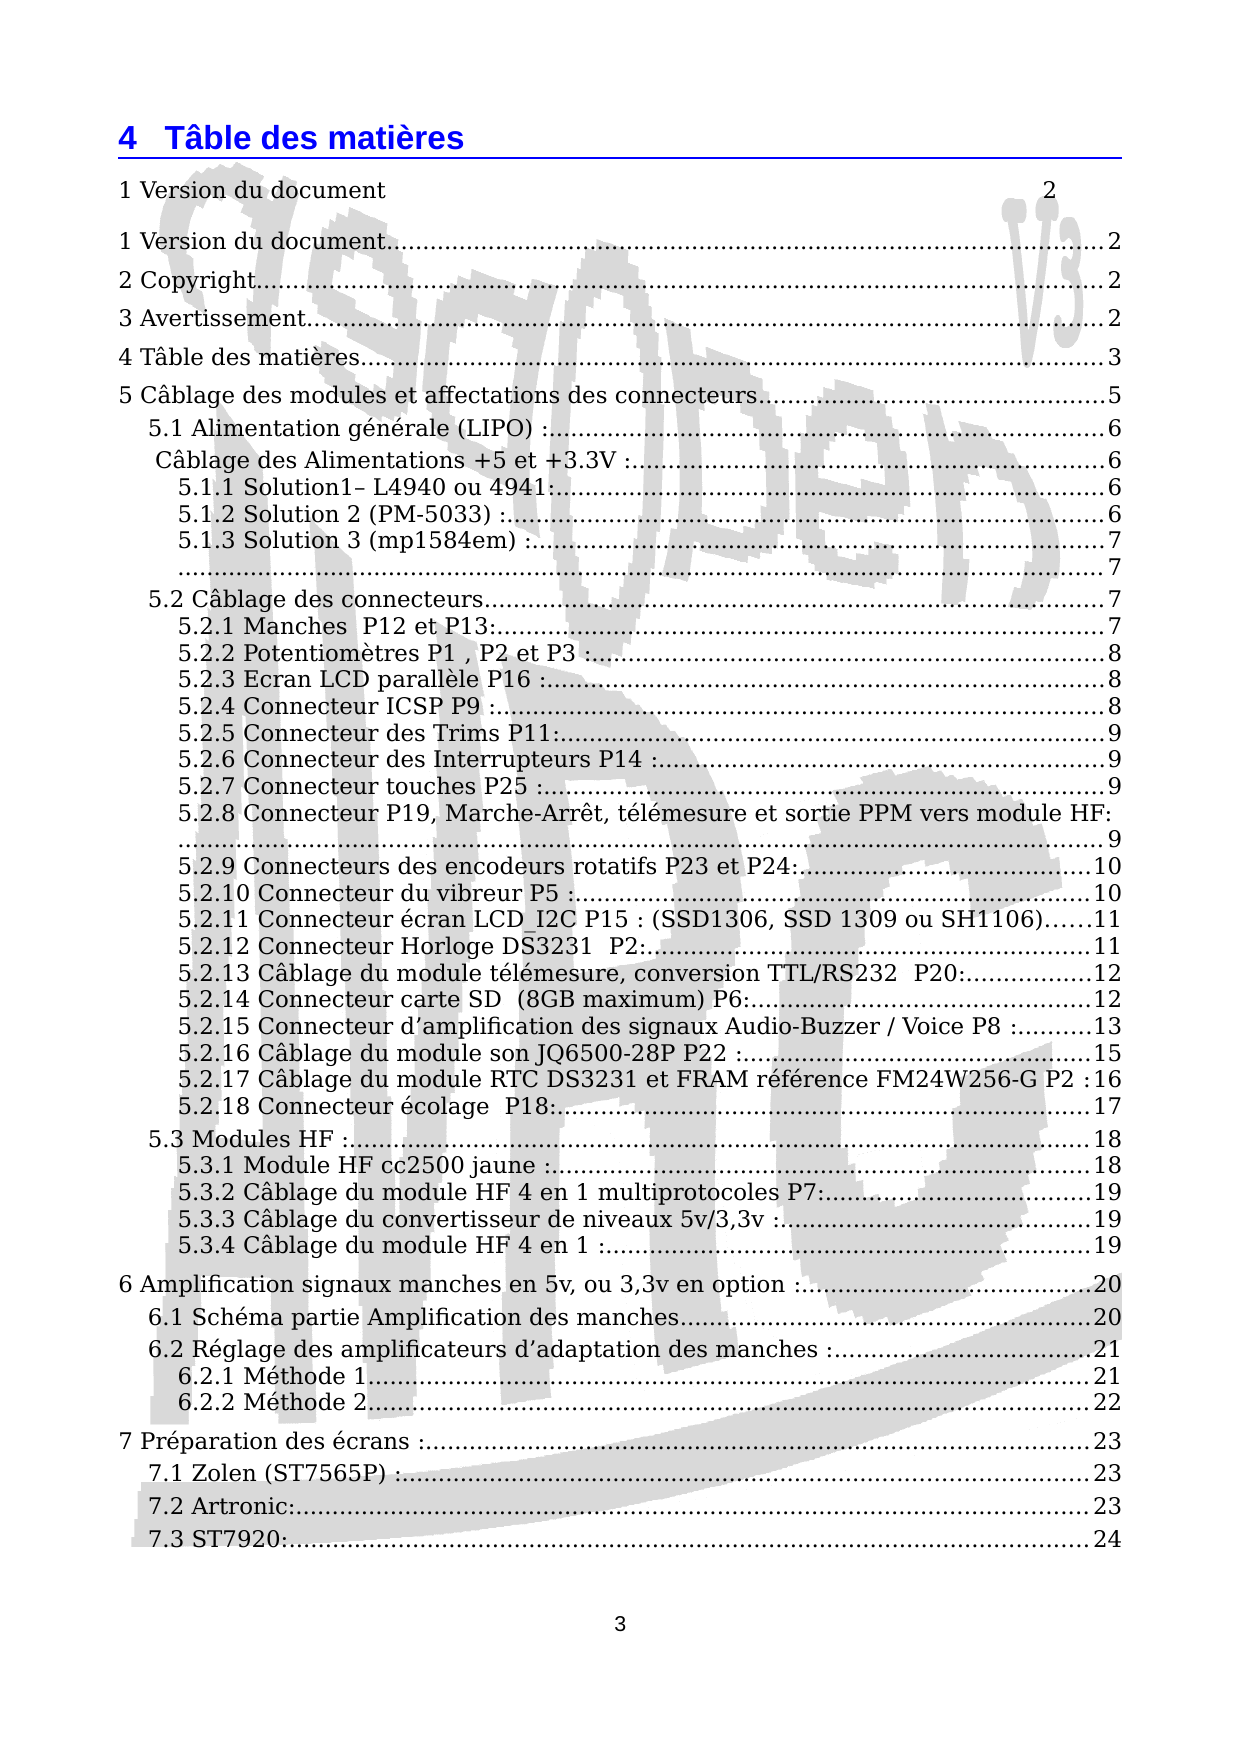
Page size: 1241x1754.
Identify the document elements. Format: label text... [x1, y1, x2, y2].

text 5.3 Modules HF : 18 [148, 1126, 1122, 1153]
subtitle 4 Tâble des matières [118, 118, 1122, 157]
text 5.2.2 Potentiomètres P1 , P2 et P3 : 8 [177, 640, 1122, 667]
text 5.2.7 Connecteur touches P25 : 9 [177, 773, 1122, 800]
text 5.1 Alimentation générale (LIPO) : 6 [148, 415, 1122, 441]
text 5.2.10 Connecteur du vibreur P5 : 10 [177, 880, 1122, 907]
text 7.2 Artronic: 23 [148, 1493, 1122, 1520]
text 6.1 Schéma partie Amplification des manches 20 [148, 1304, 1122, 1330]
text 5.2.17 Câblage du module RTC DS3231 et FRAM référence FM24W256-G P2 : 16 [177, 1067, 1122, 1093]
text 5.2.9 Connecteurs des encodeurs rotatifs P23 et P24: 10 [177, 853, 1122, 880]
text 5.2.3 Ecran LCD parallèle P16 : 8 [177, 667, 1122, 693]
text 5.2.16 Câblage du module son JQ6500-28P P22 : 15 [177, 1040, 1122, 1067]
text 7 Préparation des écrans : 23 [118, 1428, 1122, 1455]
text 5.2.8 Connecteur P19, Marche-Arrêt, télémesure et sortie PPM vers module HF: 9 [177, 800, 1122, 853]
text 5.2.12 Connecteur Horloge DS3231 P2: 11 [177, 933, 1122, 960]
text 6.2 Réglage des amplificateurs d’adaptation des manches : 21 [148, 1336, 1122, 1363]
text 5.2.15 Connecteur d’amplification des signaux Audio-Buzzer / Voice P8 : 13 [177, 1013, 1122, 1040]
text 7.1 Zolen (ST7565P) : 23 [148, 1461, 1122, 1487]
text Câblage des Alimentations +5 et +3.3V : 6 [148, 447, 1122, 474]
text 6.2.1 Méthode 1 21 [177, 1363, 1122, 1389]
text 5.2.5 Connecteur des Trims P11: 9 [177, 720, 1122, 747]
text 5.3.2 Câblage du module HF 4 en 1 multiprotocoles P7: 19 [177, 1179, 1122, 1206]
text 5.2.13 Câblage du module télémesure, conversion TTL/RS232 P20: 12 [177, 960, 1122, 987]
text 5.2.1 Manches P12 et P13: 7 [177, 613, 1122, 640]
text 1 Version du document 2 [118, 177, 1122, 204]
text 5.2.11 Connecteur écran LCD_I2C P15 : (SSD1306, SSD 1309 ou SH1106) 11 [177, 907, 1122, 933]
text 5.2.4 Connecteur ICSP P9 : 8 [177, 693, 1122, 720]
text 6 Amplification signaux manches en 5v, ou 3,3v en option : 20 [118, 1271, 1122, 1298]
text 5.3.4 Câblage du module HF 4 en 1 : 19 [177, 1233, 1122, 1259]
text 7.3 ST7920: 24 [148, 1526, 1122, 1552]
text 7 [177, 554, 1122, 581]
text 5.2.14 Connecteur carte SD (8GB maximum) P6: 12 [177, 987, 1122, 1013]
text 4 Tâble des matières 3 [118, 344, 1122, 370]
text 1 Version du document 2 [118, 228, 1122, 255]
text 5.2.18 Connecteur écolage P18: 17 [177, 1093, 1122, 1120]
text 6.2.2 Méthode 2 22 [177, 1389, 1122, 1416]
text 3 Avertissement 2 [118, 305, 1122, 332]
text 5.1.1 Solution1– L4940 ou 4941: 6 [177, 474, 1122, 501]
text 5.2.6 Connecteur des Interrupteurs P14 : 9 [177, 747, 1122, 773]
text 5.3.1 Module HF cc2500 jaune : 18 [177, 1153, 1122, 1179]
text 5 Câblage des modules et affectations des connecteurs 5 [118, 382, 1122, 409]
text 5.1.2 Solution 2 (PM-5033) : 6 [177, 501, 1122, 527]
text 2 Copyright 2 [118, 267, 1122, 293]
text 5.3.3 Câblage du convertisseur de niveaux 5v/3,3v : 19 [177, 1206, 1122, 1233]
text 5.2 Câblage des connecteurs 7 [148, 587, 1122, 613]
text 5.1.3 Solution 3 (mp1584em) : 7 [177, 527, 1122, 554]
